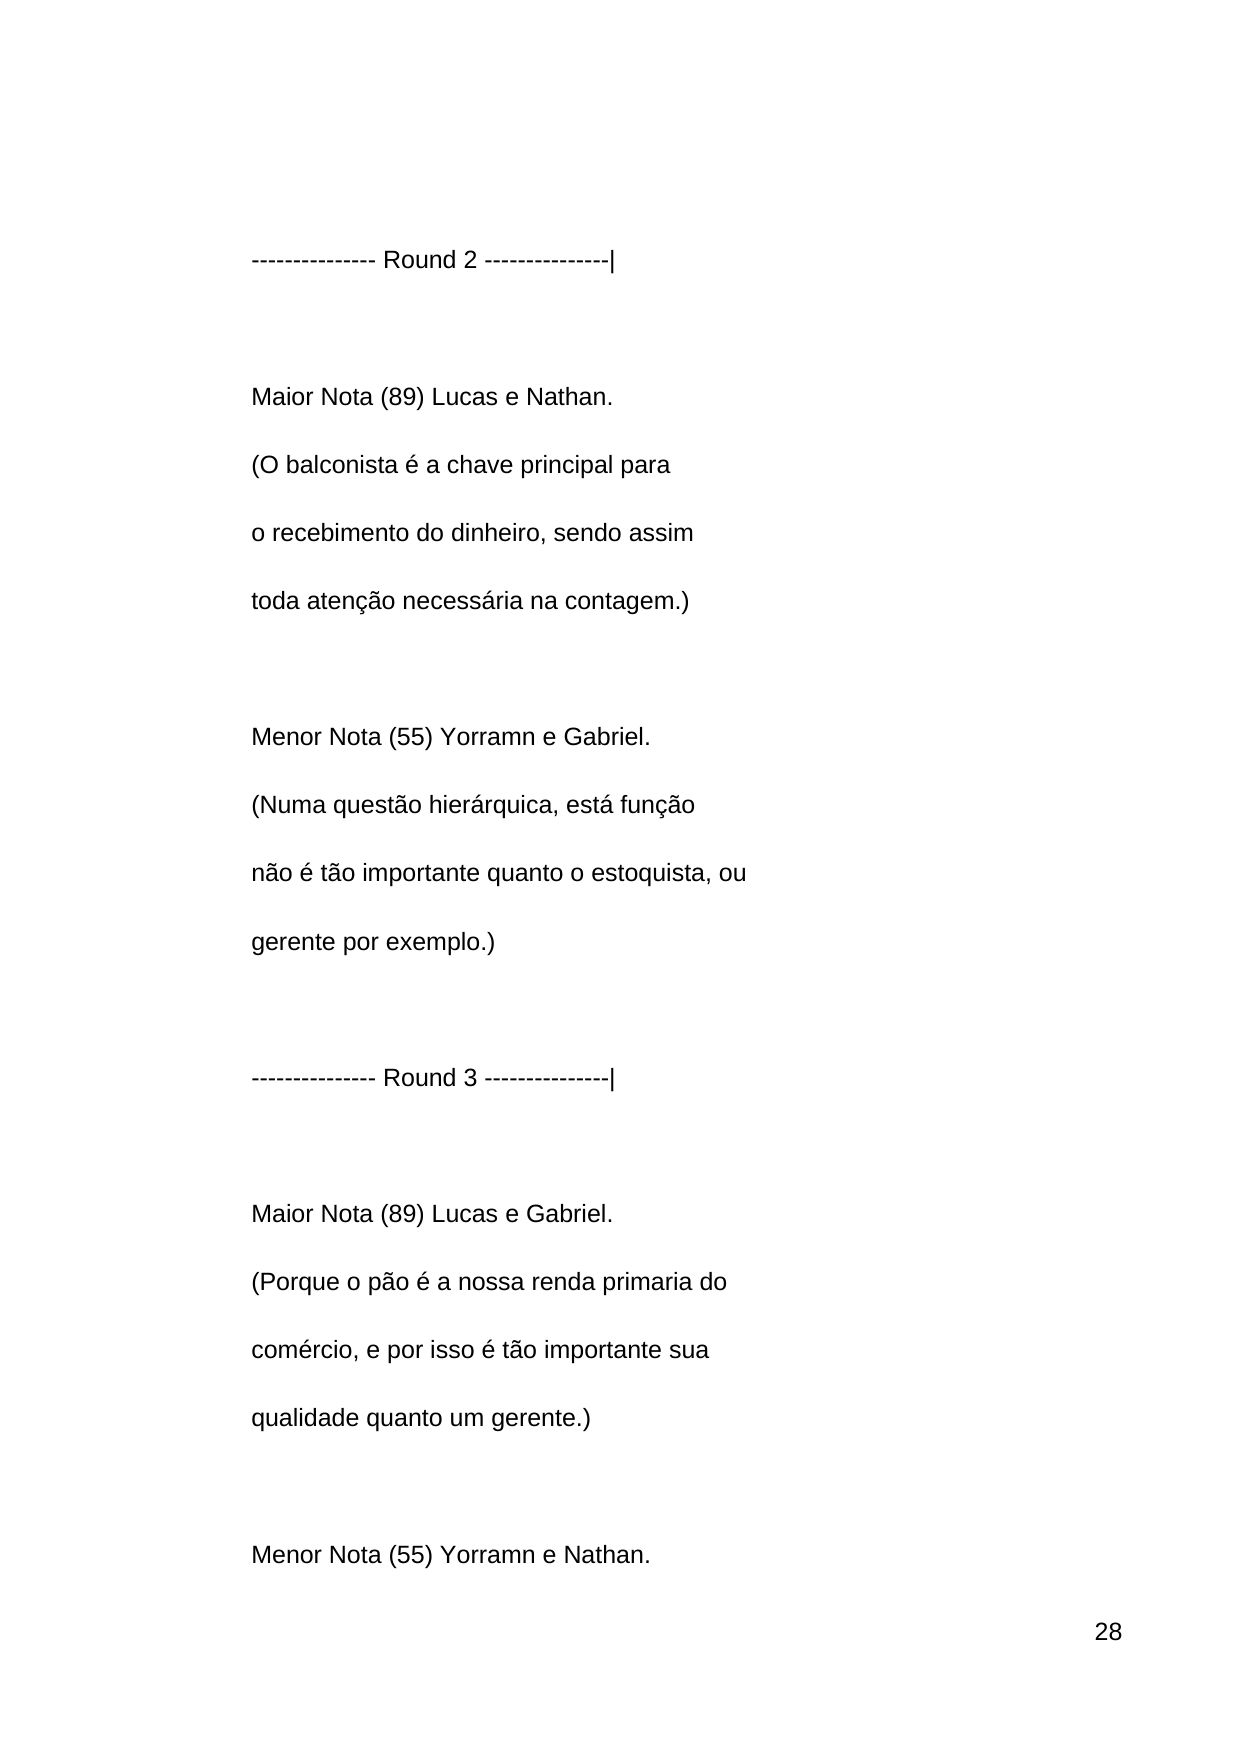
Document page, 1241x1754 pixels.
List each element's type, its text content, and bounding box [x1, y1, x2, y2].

text Maior Nota (89) Lucas e Nathan. [177, 382, 1122, 410]
text gerente por exemplo.) [177, 927, 1122, 955]
text Maior Nota (89) Lucas e Gabriel. [177, 1199, 1122, 1228]
text --------------- Round 2 ---------------| [177, 245, 1122, 274]
text (Numa questão hierárquica, está função [177, 790, 1122, 819]
text qualidade quanto um gerente.) [177, 1403, 1122, 1432]
text Menor Nota (55) Yorramn e Gabriel. [177, 722, 1122, 751]
text --------------- Round 3 ---------------| [177, 1063, 1122, 1092]
text não é tão importante quanto o estoquista, ou [177, 858, 1122, 887]
text o recebimento do dinheiro, sendo assim [177, 518, 1122, 547]
text comércio, e por isso é tão importante sua [177, 1335, 1122, 1364]
text Menor Nota (55) Yorramn e Nathan. [177, 1540, 1122, 1568]
text (Porque o pão é a nossa renda primaria do [177, 1267, 1122, 1296]
text (O balconista é a chave principal para [177, 450, 1122, 478]
text toda atenção necessária na contagem.) [177, 586, 1122, 615]
